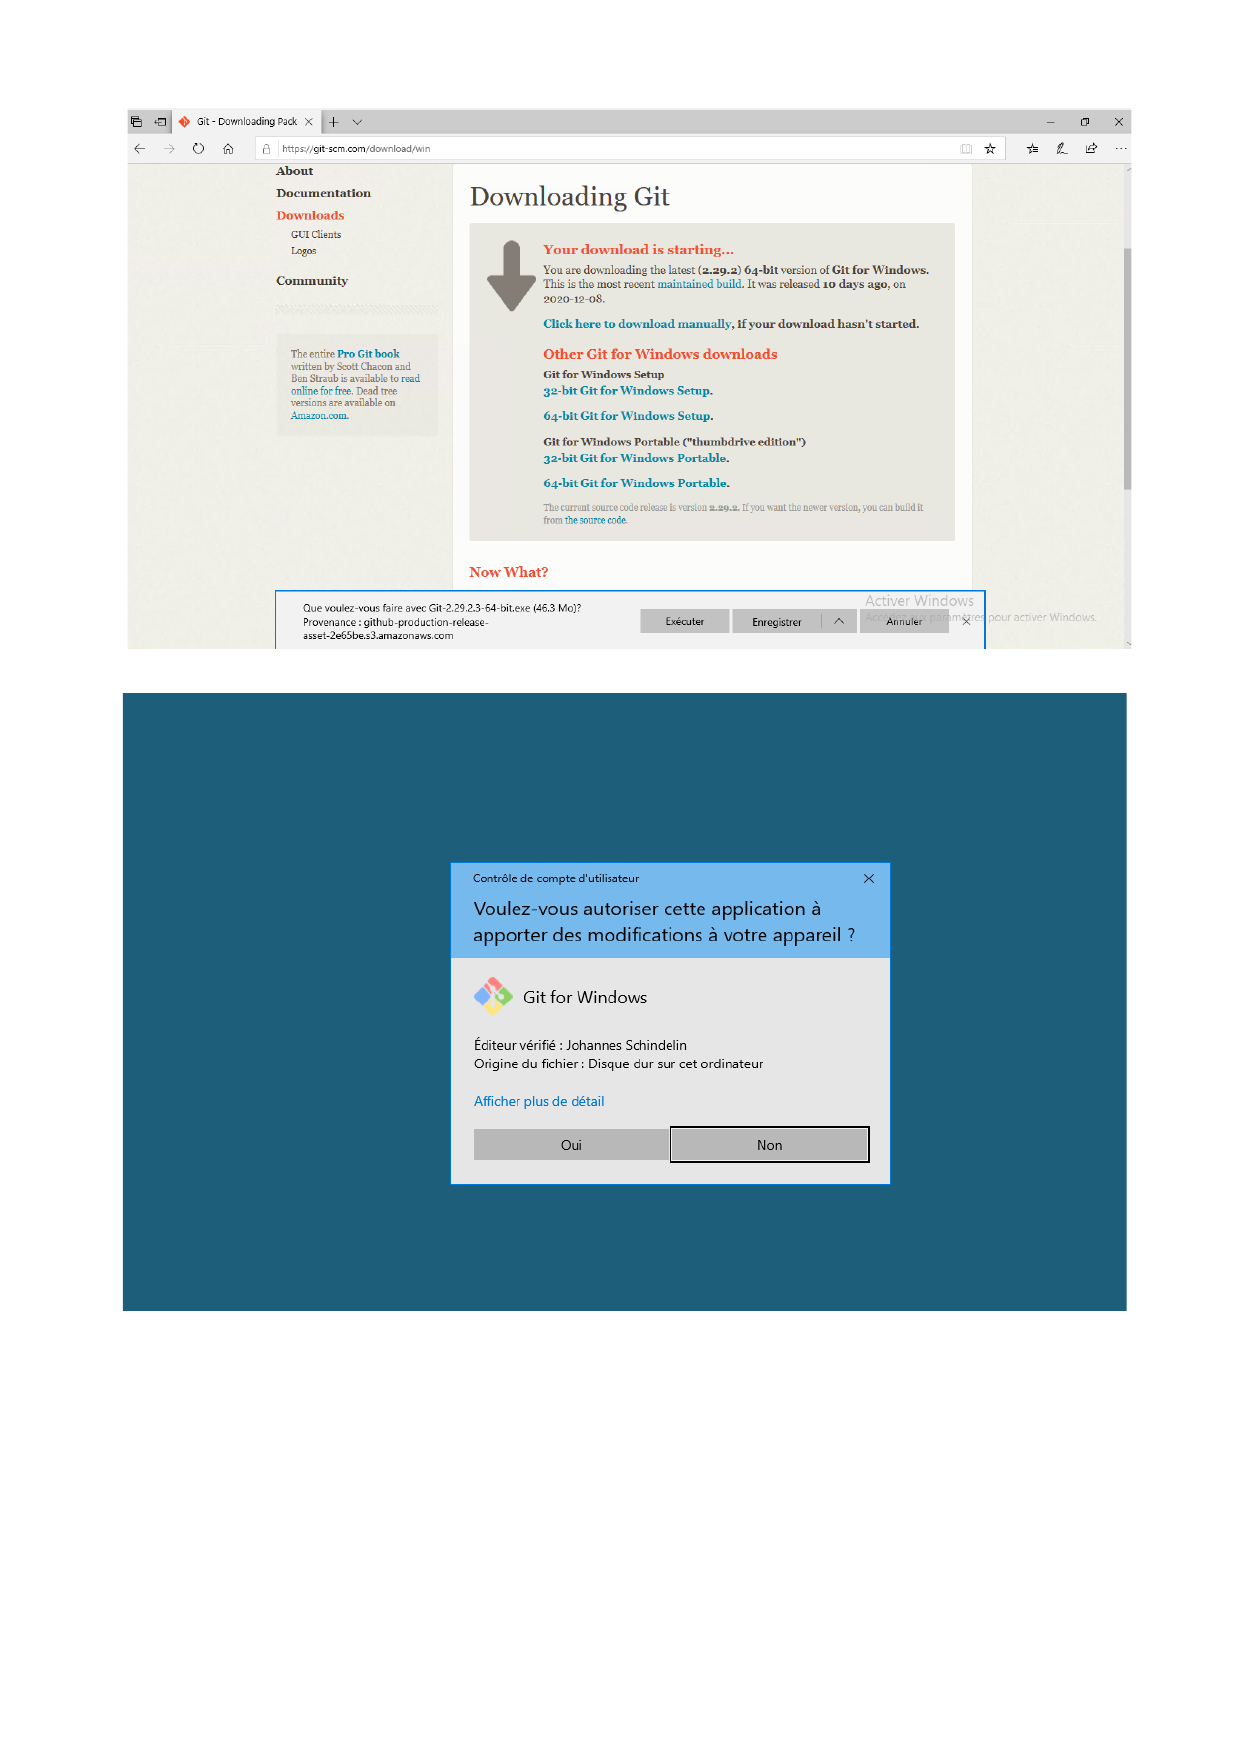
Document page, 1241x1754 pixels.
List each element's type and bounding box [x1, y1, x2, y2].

picture [127, 108, 1132, 649]
picture [122, 693, 1127, 1311]
